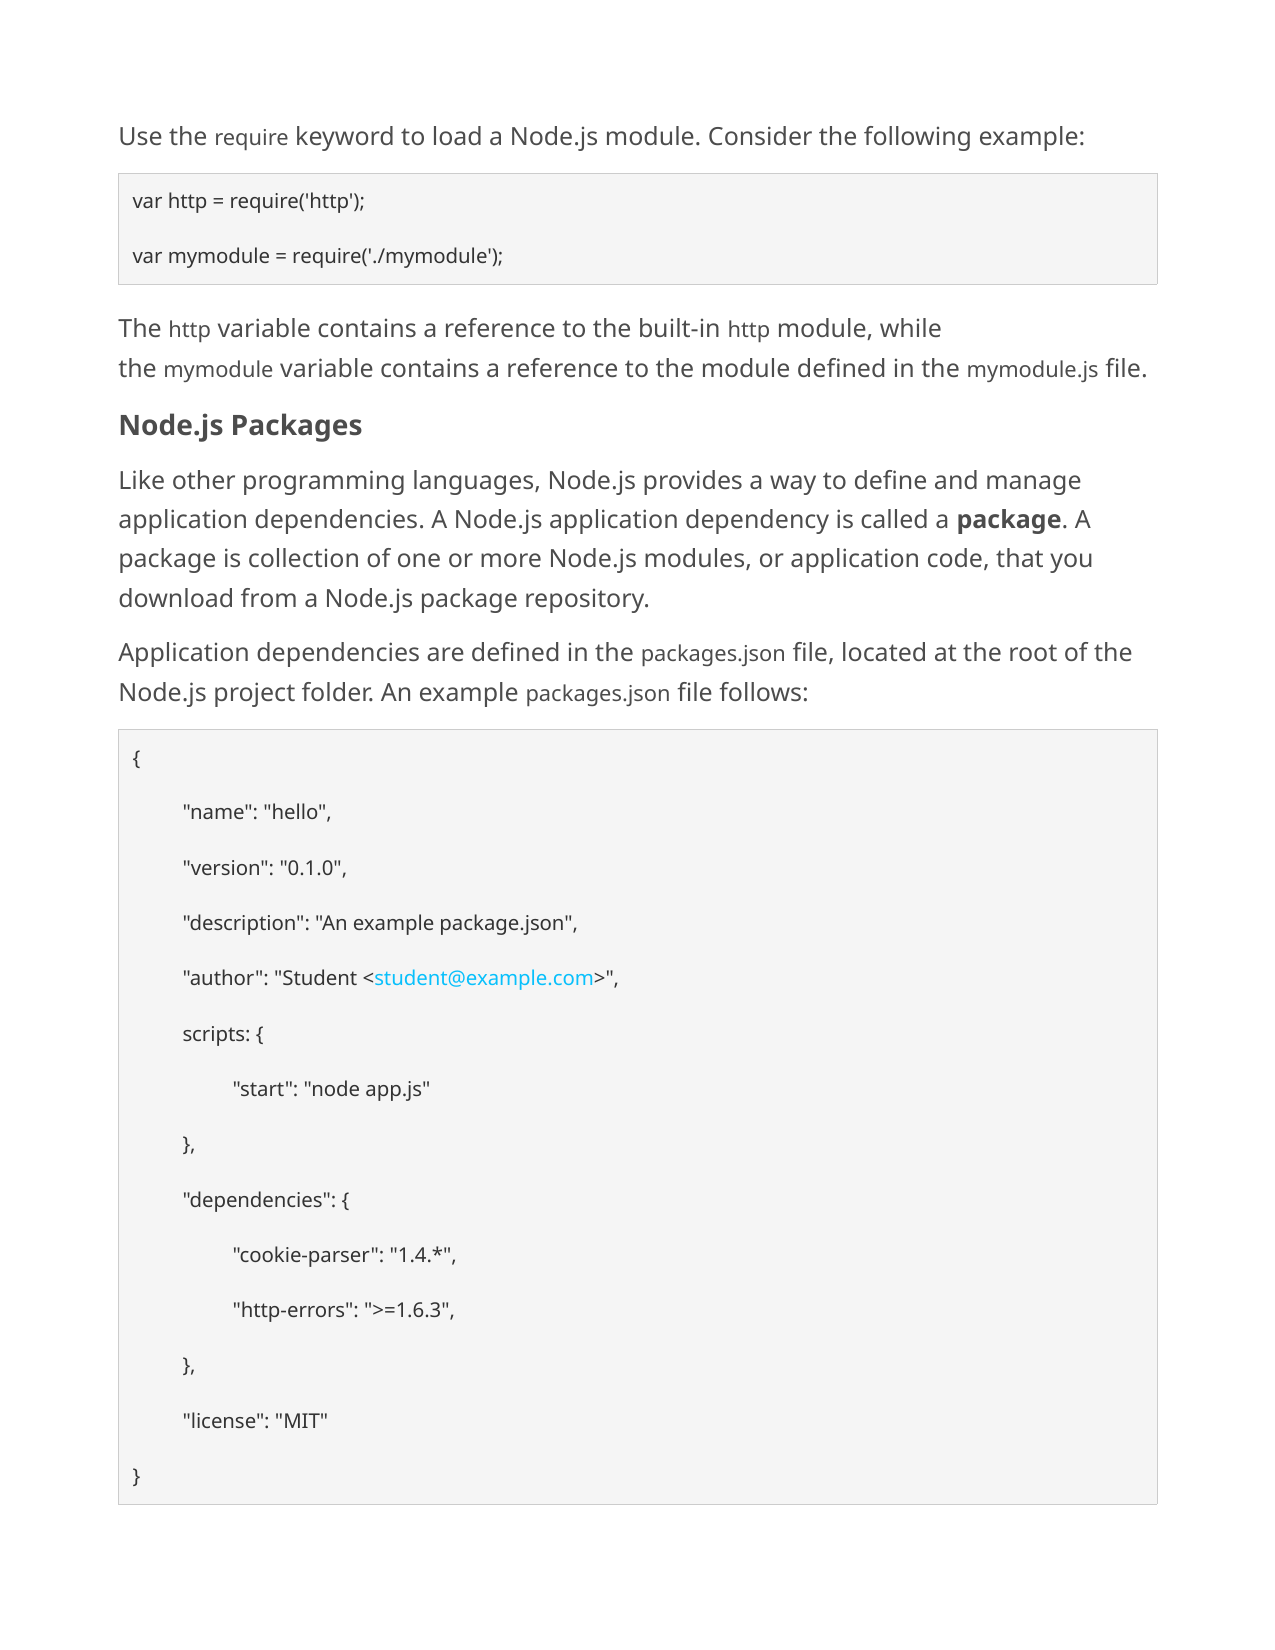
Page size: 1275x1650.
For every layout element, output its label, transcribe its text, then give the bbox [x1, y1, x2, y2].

text var http = require('http'); [119, 174, 1157, 215]
text "license": "MIT" [119, 1392, 1157, 1434]
text Like other programming languages, Node.js provides a way to define and manage application dependencies. A Node.js application dependency is called a package. A package is collection of one or more Node.js modules, or application code, that you download from a Node.js package repository. [118, 463, 1157, 614]
text "http-errors": ">=1.6.3", [119, 1282, 1157, 1324]
text "dependencies": { [119, 1171, 1157, 1213]
text Application dependencies are defined in the packages.json file, located at the root of the Node.js project folder. An example packages.json file follows: [118, 635, 1157, 708]
text "cookie-parser": "1.4.*", [119, 1226, 1157, 1268]
text "start": "node app.js" [119, 1060, 1157, 1103]
text "description": "An example package.json", [119, 894, 1157, 937]
text } [119, 1448, 1157, 1504]
text Use the require keyword to load a Node.js module. Consider the following example: [118, 118, 1157, 152]
text "version": "0.1.0", [119, 839, 1157, 881]
text "name": "hello", [119, 784, 1157, 826]
text The http variable contains a reference to the built-in http module, while the mymodule variable contains a reference to the module defined in the mymodule.js file. [118, 311, 1157, 384]
text }, [119, 1116, 1157, 1158]
text scripts: { [119, 1005, 1157, 1047]
text var mymodule = require('./mymodule'); [119, 228, 1157, 284]
text { [119, 730, 1157, 771]
text }, [119, 1337, 1157, 1379]
text "author": "Student <student@example.com>", [119, 950, 1157, 992]
subtitle Node.js Packages [118, 405, 1157, 443]
